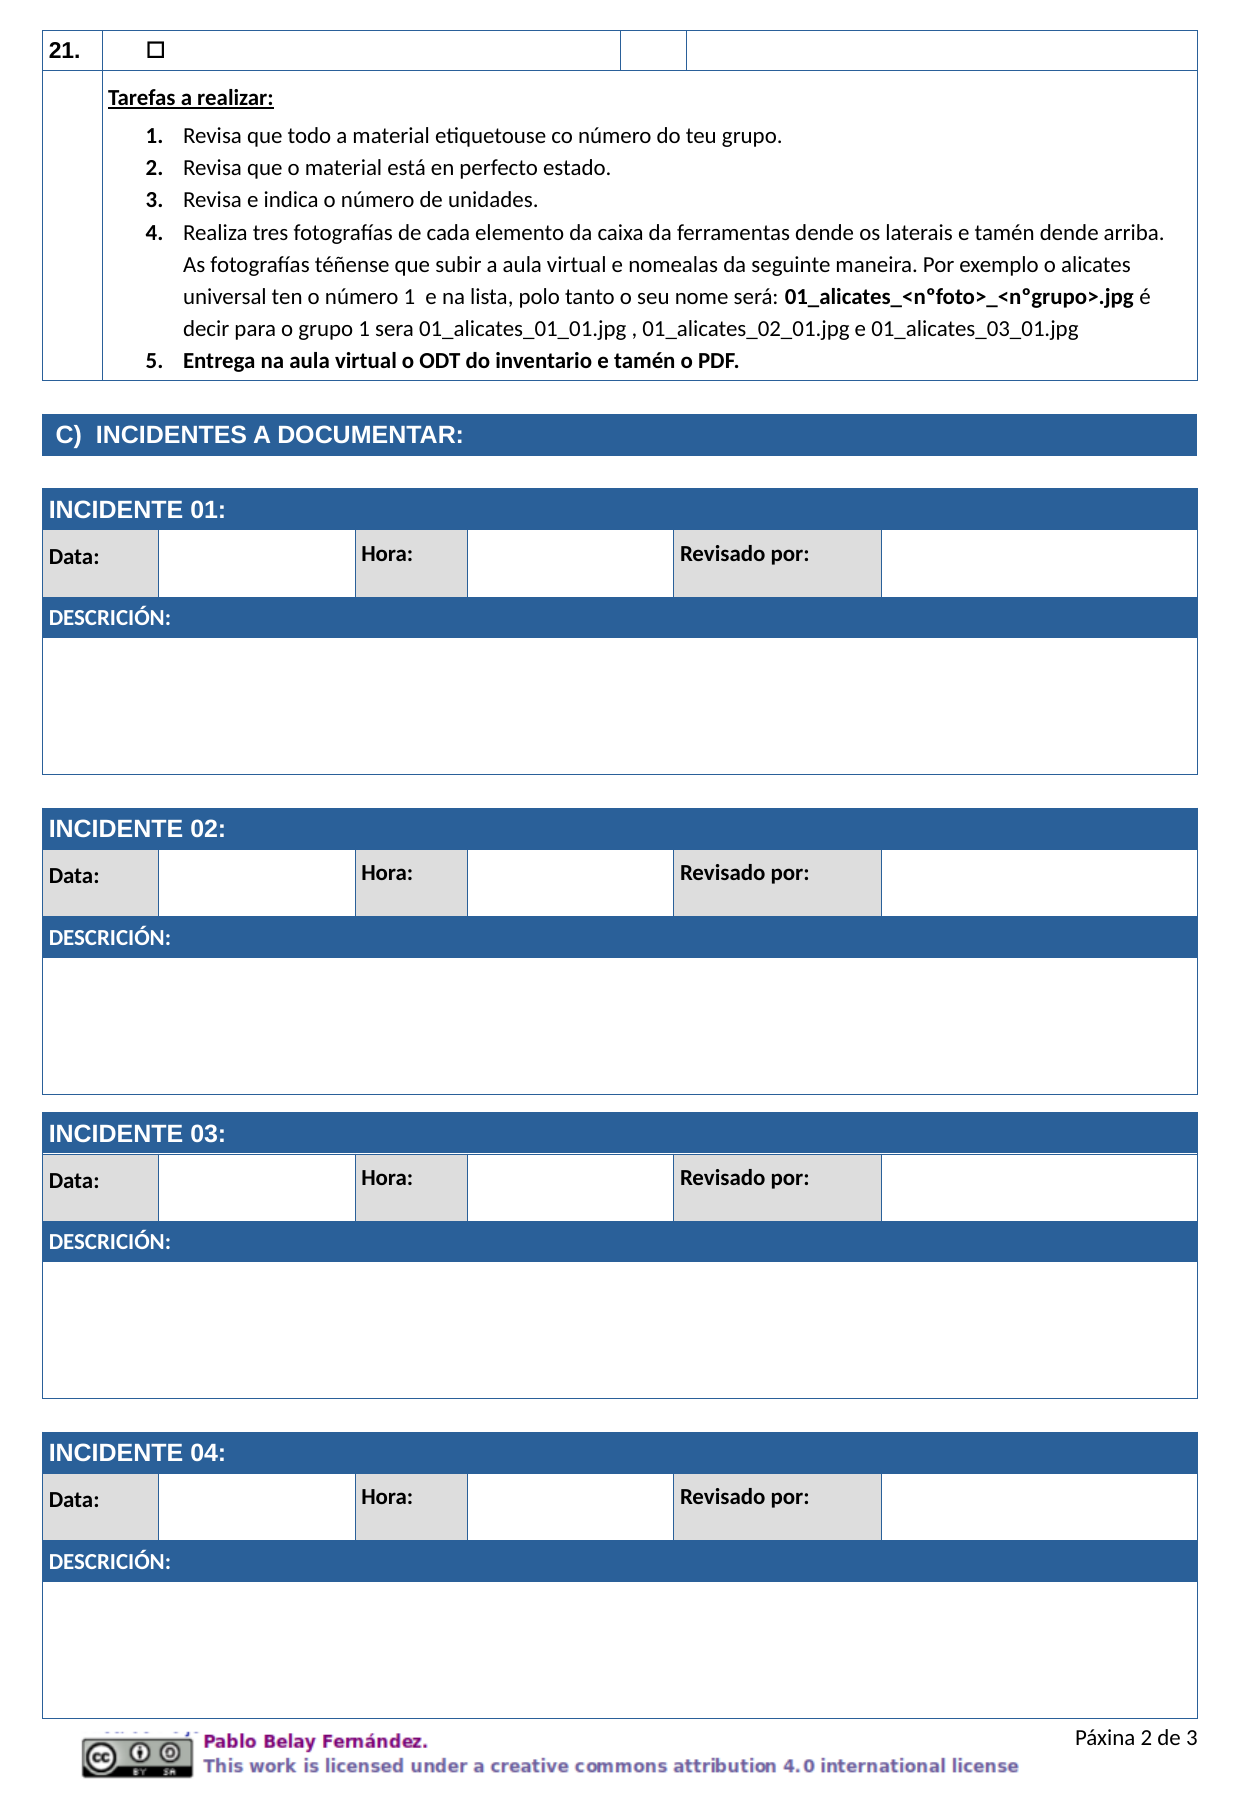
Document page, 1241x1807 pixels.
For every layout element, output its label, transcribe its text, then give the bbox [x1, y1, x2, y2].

table_cell Hora: [356, 530, 467, 597]
table_cell Data: [43, 530, 158, 597]
table_header INCIDENTE 04: [43, 1433, 1197, 1473]
table_header C) INCIDENTES A DOCUMENTAR: [43, 415, 1196, 455]
table_cell [43, 1582, 1197, 1718]
table_cell [159, 1474, 355, 1540]
table_cell DESCRICIÓN: [43, 1222, 1197, 1261]
table_cell [687, 31, 1197, 70]
table_cell DESCRICIÓN: [43, 598, 1197, 637]
table_cell [43, 1262, 1197, 1398]
table_cell [43, 71, 102, 380]
table_cell Revisado por: [674, 850, 881, 916]
table_cell [159, 530, 355, 597]
table_cell [103, 31, 620, 70]
table_cell [882, 1155, 1197, 1221]
table_cell DESCRICIÓN: [43, 1541, 1197, 1581]
table_cell [159, 1155, 355, 1221]
table_header INCIDENTE 03: [43, 1113, 1197, 1153]
table_cell [882, 530, 1197, 597]
table_cell [468, 850, 673, 916]
table_cell [468, 1474, 673, 1540]
table_cell Data: [43, 1474, 158, 1540]
table_cell DESCRICIÓN: [43, 917, 1197, 956]
table_cell Data: [43, 850, 158, 916]
picture [65, 1722, 1035, 1787]
table_cell [159, 850, 355, 916]
table_cell [43, 638, 1197, 774]
table_cell Tarefas a realizar: Revisa que todo a material etiquetouse co número do teu grupo. Revisa que o material está en perfecto estado. Revisa e indica o número de unidades. Realiza tres fotografías de cada elemento da caixa da ferramentas dende os laterais e tamén dende arriba. As fotografías téñense que subir a aula virtual e nomealas da seguinte maneira. Por exemplo o alicates universal ten o número 1 e na lista, polo tanto o seu nome será: 01_alicates_<nºfoto>_<nºgrupo>.jpg é decir para o grupo 1 sera 01_alicates_01_01.jpg , 01_alicates_02_01.jpg e 01_alicates_03_01.jpg Entrega na aula virtual o ODT do inventario e tamén o PDF. [103, 71, 1197, 380]
table_cell Hora: [356, 1474, 467, 1540]
table_cell [621, 31, 686, 70]
table_cell Revisado por: [674, 530, 881, 597]
table_cell [43, 31, 102, 70]
table_cell Revisado por: [674, 1155, 881, 1221]
table_cell [43, 958, 1197, 1093]
table_cell [468, 530, 673, 597]
table_header INCIDENTE 02: [43, 809, 1197, 849]
table_cell Data: [43, 1155, 158, 1221]
table_cell [882, 1474, 1197, 1540]
table_cell Revisado por: [674, 1474, 881, 1540]
table_header INCIDENTE 01: [43, 489, 1197, 529]
table_cell Hora: [356, 1155, 467, 1221]
table_cell [468, 1155, 673, 1221]
table_cell [882, 850, 1197, 916]
table_cell Hora: [356, 850, 467, 916]
